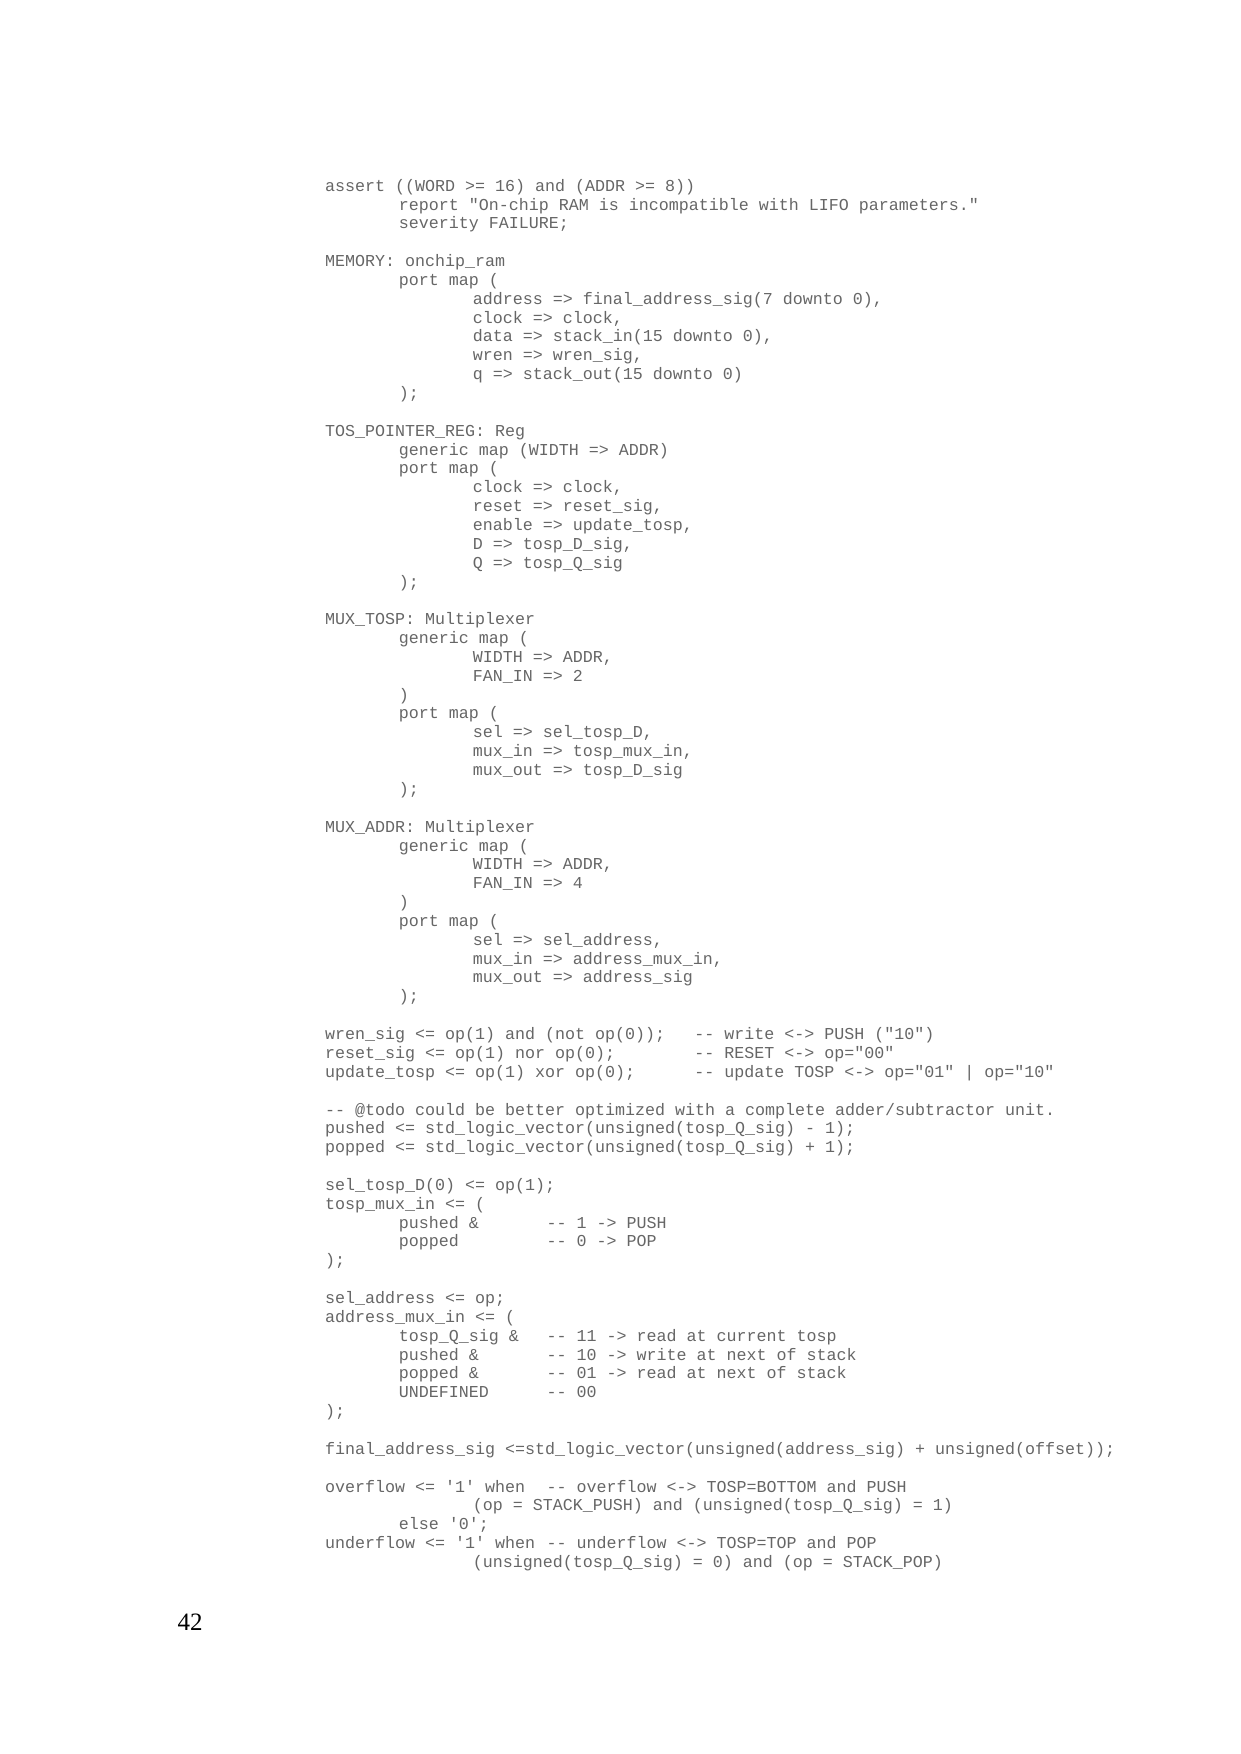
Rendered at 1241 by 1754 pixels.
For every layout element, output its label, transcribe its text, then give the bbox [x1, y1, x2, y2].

text ) [177, 686, 1122, 705]
text data => stack_in(15 downto 0), [177, 328, 1122, 347]
text generic map ( [177, 837, 1122, 856]
text address_mux_in <= ( [177, 1308, 1122, 1327]
text mux_out => address_sig [177, 969, 1122, 988]
text FAN_IN => 4 [177, 875, 1122, 894]
text report "On-chip RAM is incompatible with LIFO parameters." [177, 196, 1122, 215]
text ); [177, 1403, 1122, 1422]
text ); [177, 1252, 1122, 1271]
text pushed & -- 10 -> write at next of stack [177, 1346, 1122, 1365]
text generic map (WIDTH => ADDR) [177, 441, 1122, 460]
text port map ( [177, 460, 1122, 479]
text ); [177, 573, 1122, 592]
text ); [177, 988, 1122, 1007]
text WIDTH => ADDR, [177, 648, 1122, 667]
text mux_out => tosp_D_sig [177, 762, 1122, 781]
text WIDTH => ADDR, [177, 856, 1122, 875]
text popped <= std_logic_vector(unsigned(tosp_Q_sig) + 1); [177, 1139, 1122, 1158]
text ); [177, 781, 1122, 799]
text ) [177, 894, 1122, 912]
text clock => clock, [177, 479, 1122, 498]
text Q => tosp_Q_sig [177, 554, 1122, 573]
text D => tosp_D_sig, [177, 535, 1122, 554]
text update_tosp <= op(1) xor op(0); -- update TOSP <-> op="01" | op="10" [177, 1063, 1122, 1082]
text popped & -- 01 -> read at next of stack [177, 1365, 1122, 1384]
text UNDEFINED -- 00 [177, 1384, 1122, 1403]
text wren_sig <= op(1) and (not op(0)); -- write <-> PUSH ("10") [177, 1026, 1122, 1044]
text MUX_ADDR: Multiplexer [177, 818, 1122, 837]
text overflow <= '1' when -- overflow <-> TOSP=BOTTOM and PUSH [177, 1478, 1122, 1497]
text tosp_mux_in <= ( [177, 1195, 1122, 1214]
text q => stack_out(15 downto 0) [177, 366, 1122, 384]
text generic map ( [177, 630, 1122, 648]
text popped -- 0 -> POP [177, 1233, 1122, 1252]
text mux_in => address_mux_in, [177, 950, 1122, 969]
text sel => sel_tosp_D, [177, 724, 1122, 743]
text tosp_Q_sig & -- 11 -> read at current tosp [177, 1327, 1122, 1346]
text MUX_TOSP: Multiplexer [177, 611, 1122, 630]
text sel => sel_address, [177, 931, 1122, 950]
text clock => clock, [177, 309, 1122, 328]
text FAN_IN => 2 [177, 667, 1122, 686]
text address => final_address_sig(7 downto 0), [177, 290, 1122, 309]
text assert ((WORD >= 16) and (ADDR >= 8)) [177, 177, 1122, 196]
text MEMORY: onchip_ram [177, 253, 1122, 271]
text port map ( [177, 705, 1122, 724]
text -- @todo could be better optimized with a complete adder/subtractor unit. [177, 1101, 1122, 1120]
text underflow <= '1' when -- underflow <-> TOSP=TOP and POP [177, 1535, 1122, 1553]
text port map ( [177, 271, 1122, 290]
text reset_sig <= op(1) nor op(0); -- RESET <-> op="00" [177, 1044, 1122, 1063]
text reset => reset_sig, [177, 498, 1122, 517]
text pushed & -- 1 -> PUSH [177, 1214, 1122, 1233]
text else '0'; [177, 1516, 1122, 1535]
text sel_address <= op; [177, 1289, 1122, 1308]
text TOS_POINTER_REG: Reg [177, 422, 1122, 441]
text (op = STACK_PUSH) and (unsigned(tosp_Q_sig) = 1) [177, 1497, 1122, 1516]
text final_address_sig <=std_logic_vector(unsigned(address_sig) + unsigned(offset)); [177, 1440, 1122, 1459]
text port map ( [177, 912, 1122, 931]
text sel_tosp_D(0) <= op(1); [177, 1176, 1122, 1195]
text ); [177, 384, 1122, 403]
text pushed <= std_logic_vector(unsigned(tosp_Q_sig) - 1); [177, 1120, 1122, 1139]
text mux_in => tosp_mux_in, [177, 743, 1122, 762]
text (unsigned(tosp_Q_sig) = 0) and (op = STACK_POP) [177, 1553, 1122, 1572]
text enable => update_tosp, [177, 517, 1122, 535]
text wren => wren_sig, [177, 347, 1122, 366]
text severity FAILURE; [177, 215, 1122, 234]
